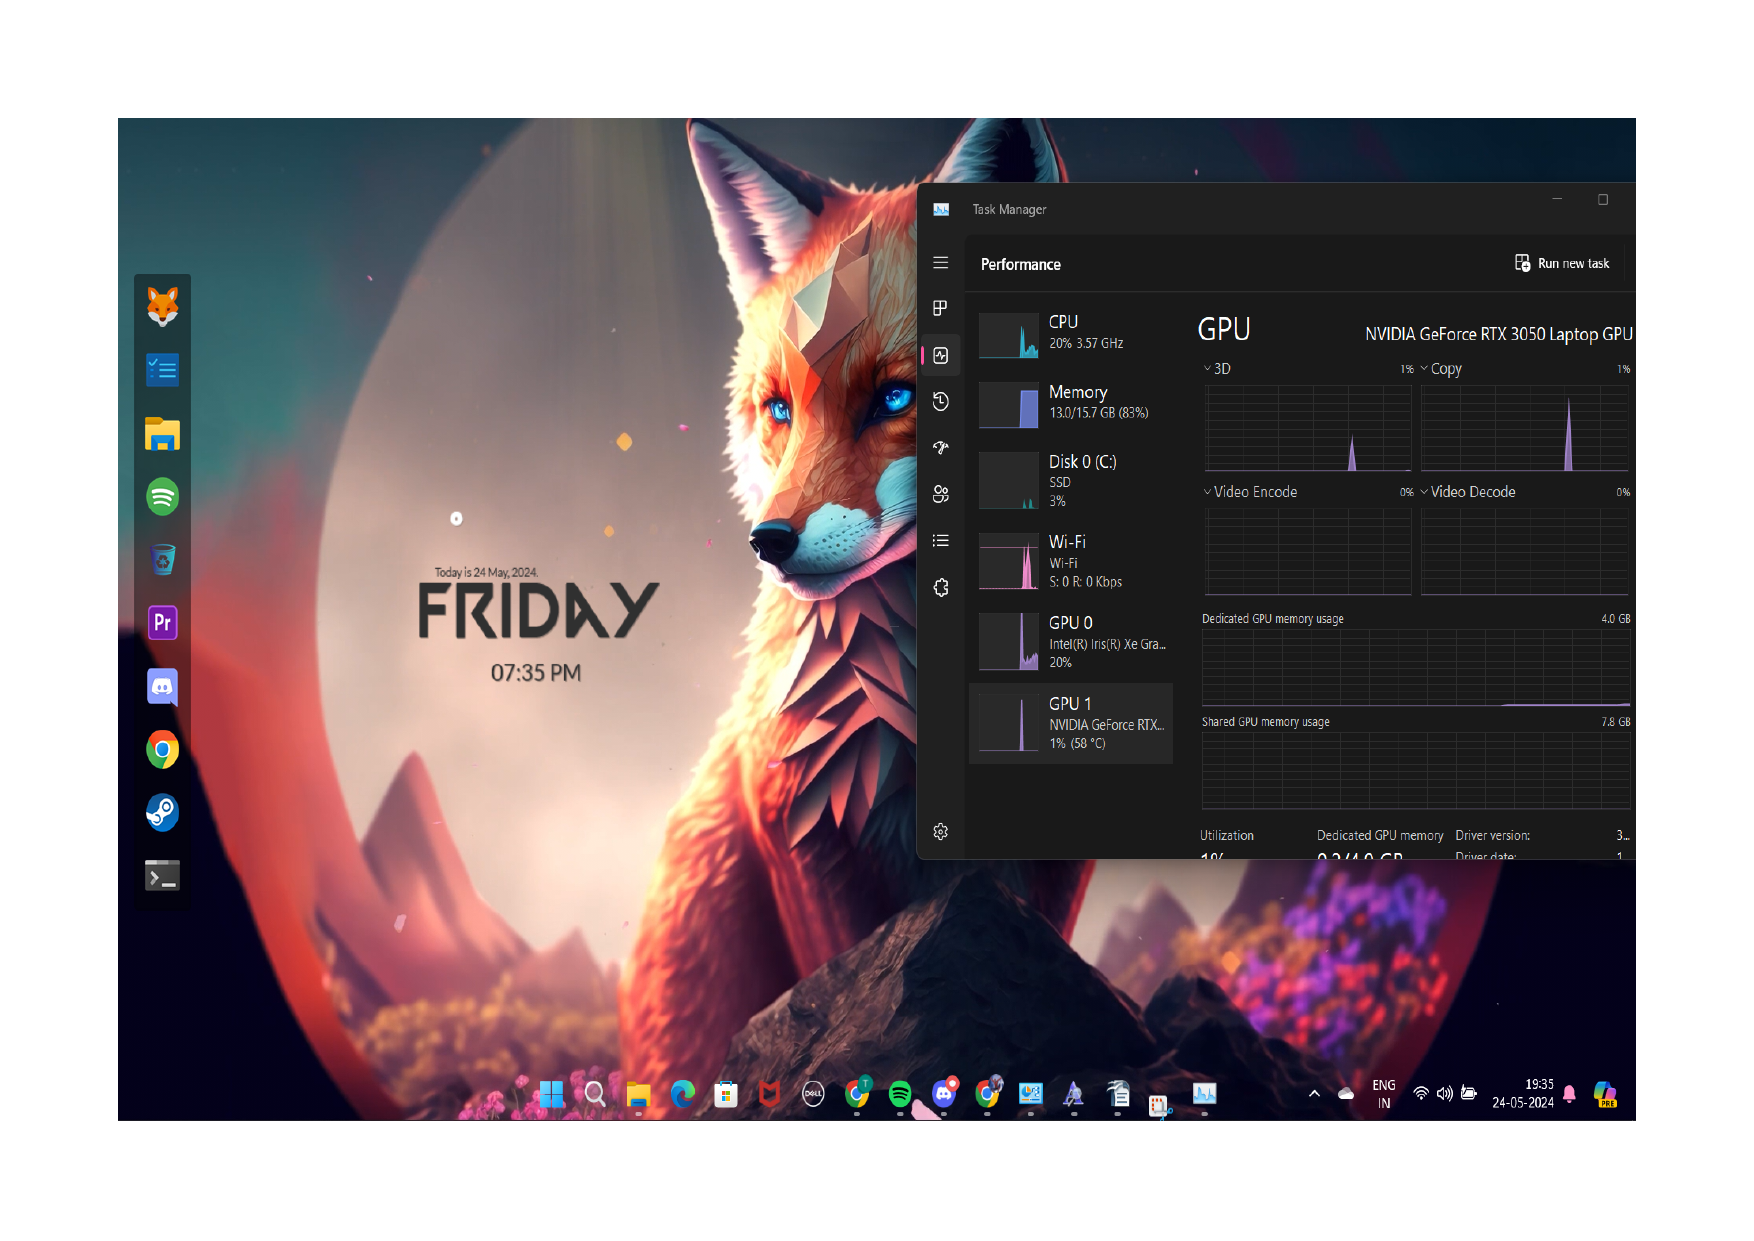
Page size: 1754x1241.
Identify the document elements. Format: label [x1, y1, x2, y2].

picture [118, 118, 1636, 1121]
